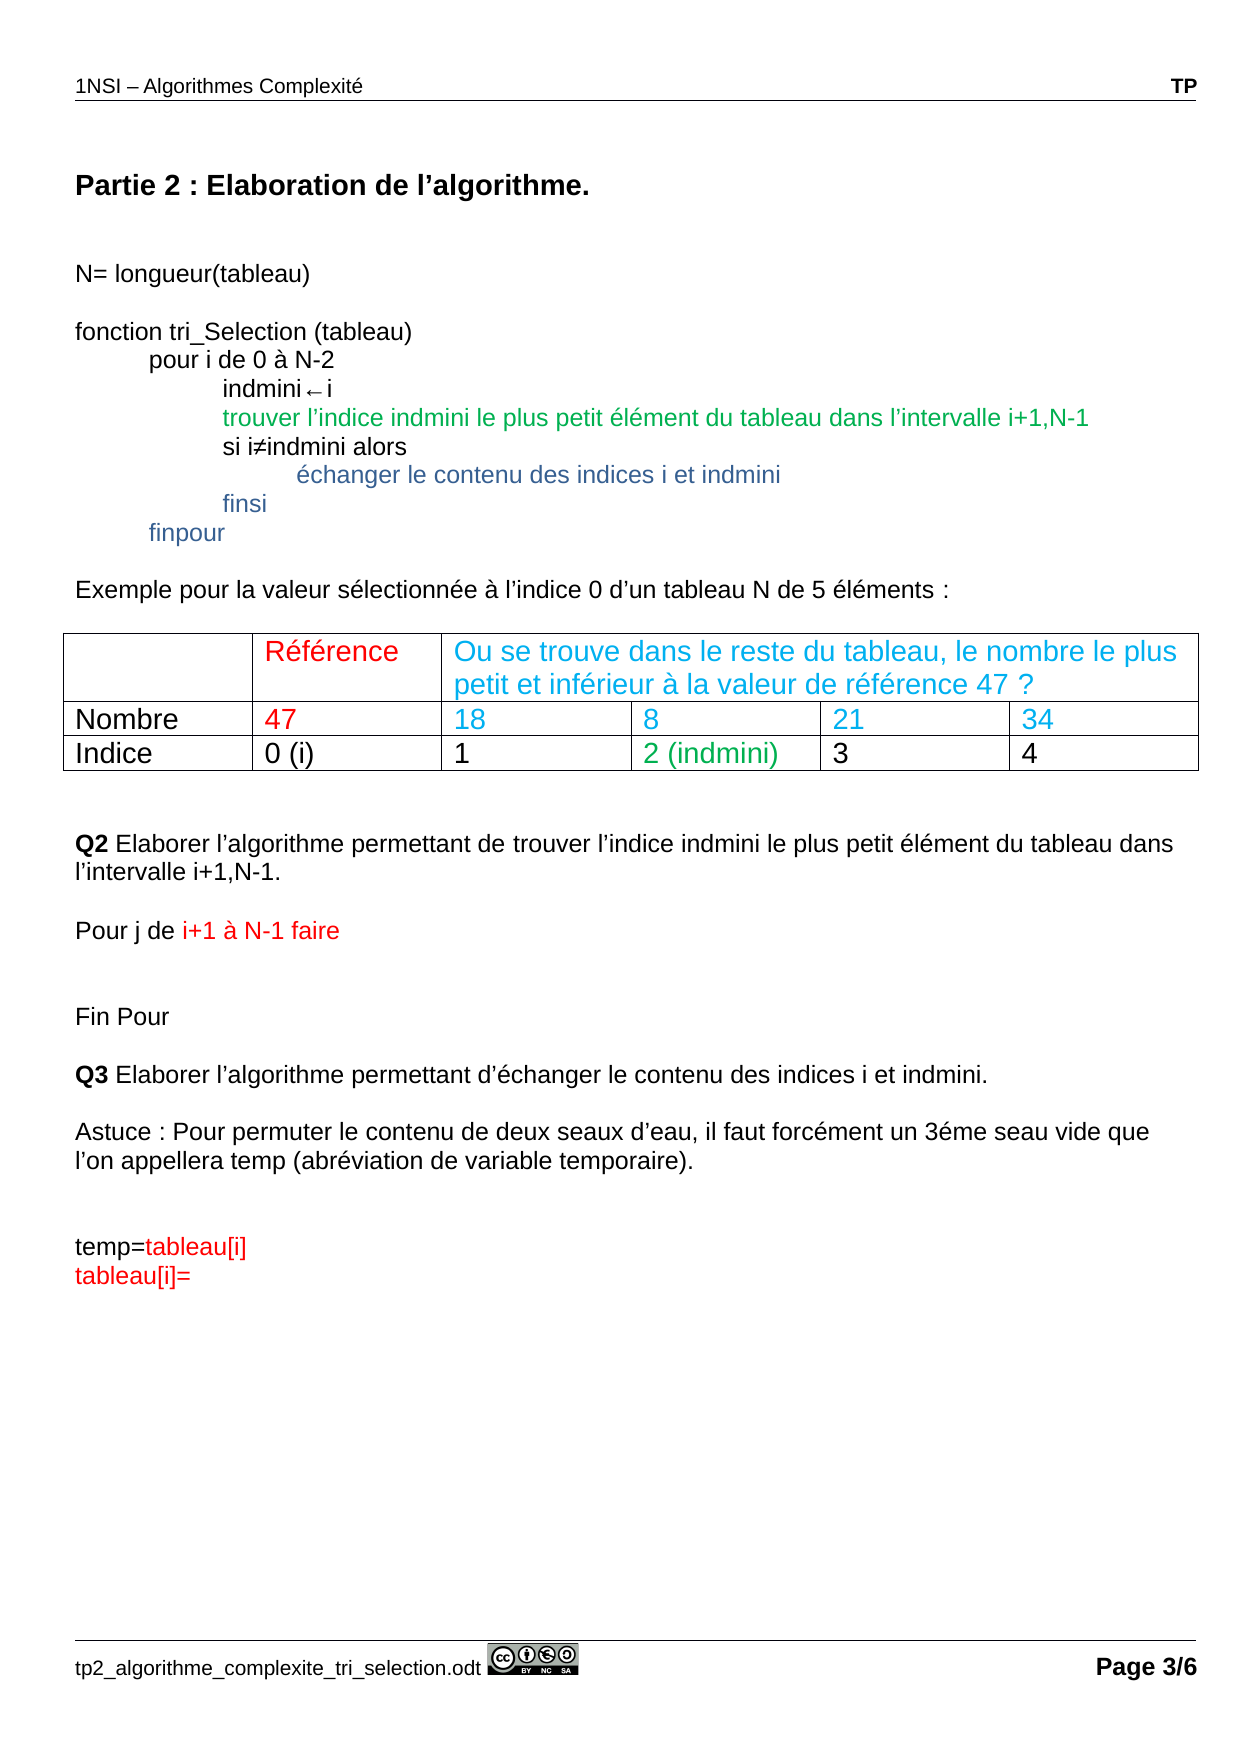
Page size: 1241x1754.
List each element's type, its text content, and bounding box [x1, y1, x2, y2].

table_cell 1 [442, 736, 631, 770]
text Fin Pour [75, 1002, 1196, 1031]
table_cell 47 [253, 702, 441, 735]
text Pour j de i+1 à N‐1 faire [75, 915, 1196, 945]
text trouver l’indice indmini le plus petit élément du tableau dans l’intervalle i+1,N-1 [75, 403, 1196, 431]
text finpour [75, 518, 1196, 546]
table_header Ou se trouve dans le reste du tableau, le nombre le plus petit et inférieur à la valeur de référence 47 ? [442, 634, 1198, 701]
table_cell 0 (i) [253, 736, 441, 770]
table_cell Indice [64, 736, 252, 770]
table_cell 2 (indmini) [632, 736, 820, 770]
text Exemple pour la valeur sélectionnée à l’indice 0 d’un tableau N de 5 éléments : [75, 575, 1196, 604]
table_cell 34 [1010, 702, 1198, 735]
table_cell 4 [1010, 736, 1198, 770]
table_header [64, 634, 252, 701]
picture [487, 1643, 579, 1675]
text si i≠indmini alors [75, 431, 1196, 460]
text échanger le contenu des indices i et indmini [75, 460, 1196, 489]
table_cell 8 [632, 702, 820, 735]
text Q3 Elaborer l’algorithme permettant d’échanger le contenu des indices i et indmini. [75, 1060, 1196, 1089]
table_cell 21 [821, 702, 1009, 735]
text temp=tableau[i] [75, 1232, 1196, 1261]
text fonction tri_Selection (tableau) [75, 316, 1196, 345]
text N= longueur(tableau) [75, 259, 1196, 288]
table_cell 18 [442, 702, 631, 735]
text finsi [75, 489, 1196, 518]
text Q2 Elaborer l’algorithme permettant de trouver l’indice indmini le plus petit élément du tableau dans l’intervalle i+1,N-1. [75, 828, 1196, 886]
text tableau[i]= [75, 1261, 1196, 1290]
text pour i de 0 à N-2 [75, 345, 1196, 374]
text Astuce : Pour permuter le contenu de deux seaux d’eau, il faut forcément un 3éme seau vide que l’on appellera temp (abréviation de variable temporaire). [75, 1117, 1196, 1175]
table_header Référence [253, 634, 441, 701]
table_cell Nombre [64, 702, 252, 735]
text Partie 2 : Elaboration de l’algorithme. [75, 168, 1196, 201]
table_cell 3 [821, 736, 1009, 770]
text indmini←i [149, 374, 1196, 403]
